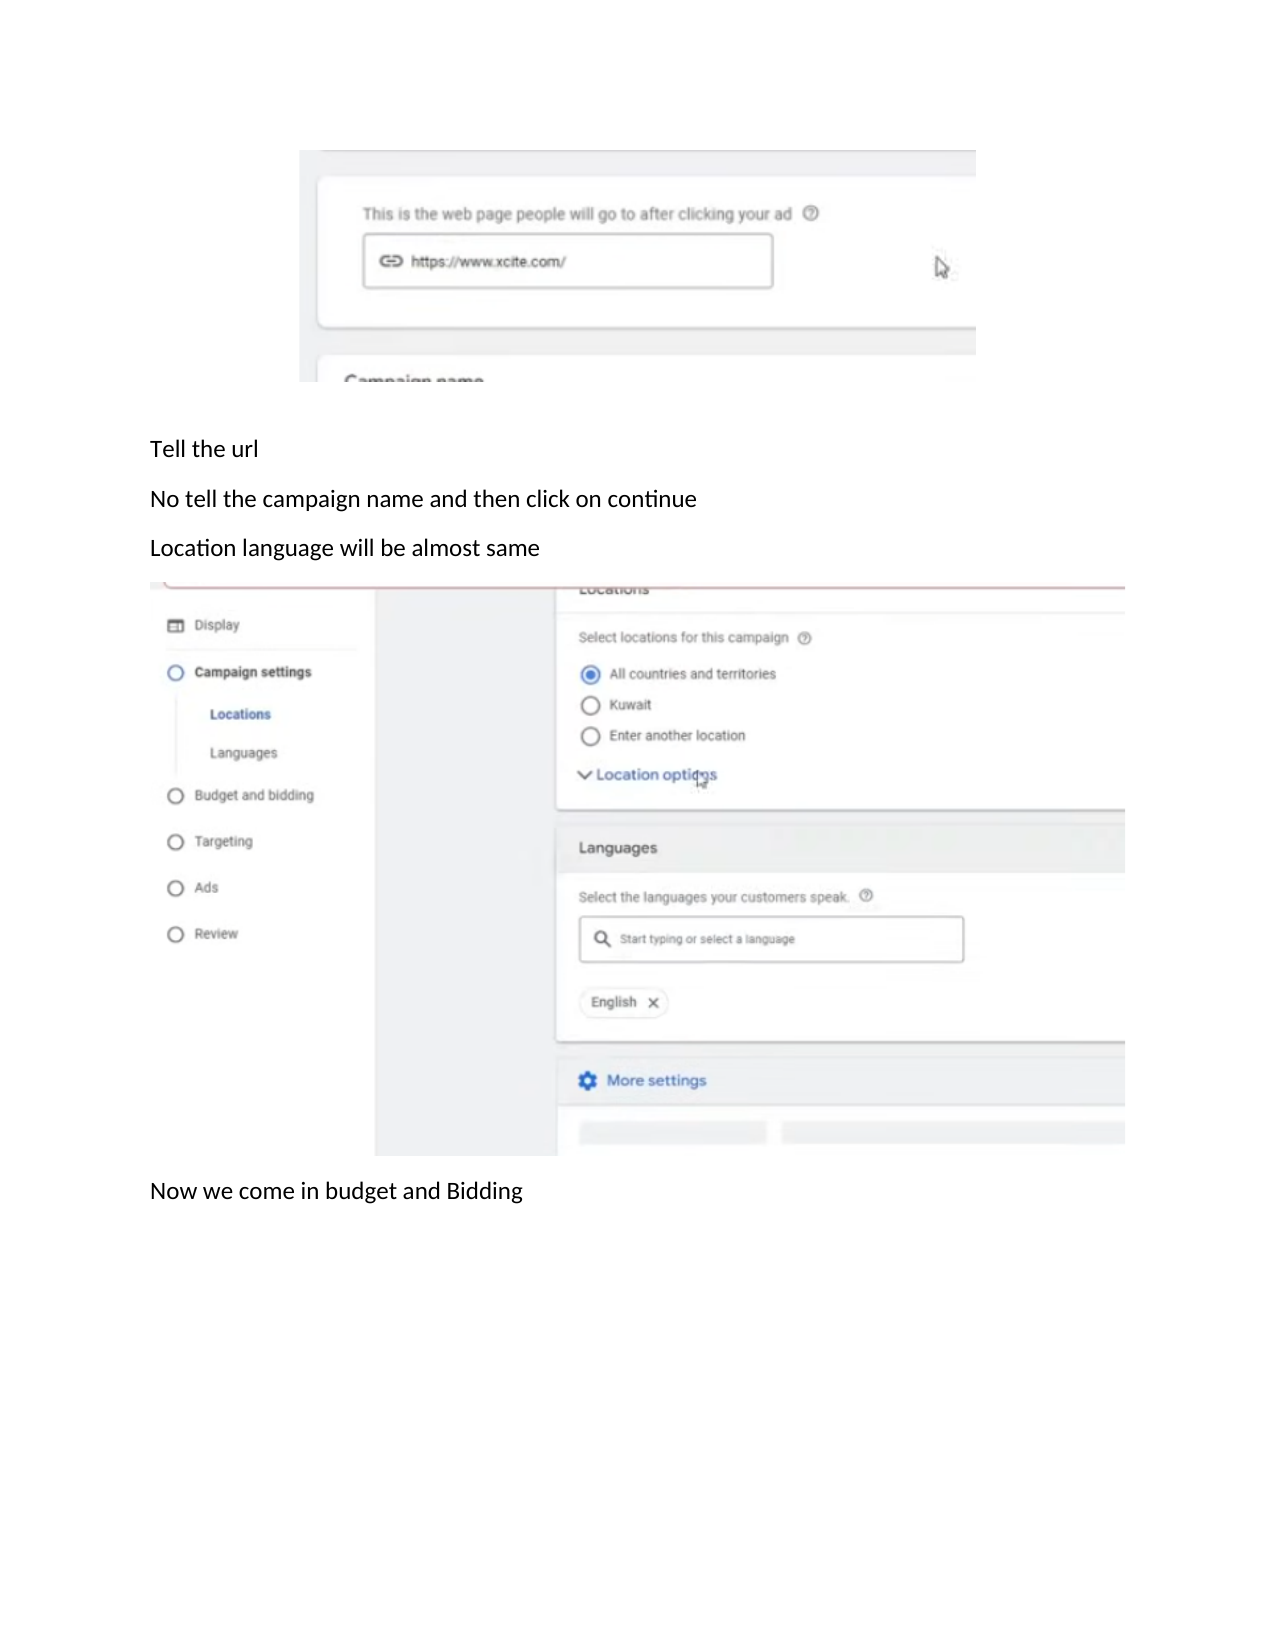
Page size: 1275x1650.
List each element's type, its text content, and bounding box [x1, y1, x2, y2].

picture [299, 150, 976, 382]
text No tell the campaign name and then click on continue [150, 483, 1125, 513]
text Location language will be almost same [150, 532, 1125, 563]
text Now we come in budget and Bidding [150, 1175, 1125, 1205]
picture [150, 582, 1125, 1156]
text Tell the url [150, 433, 1125, 464]
